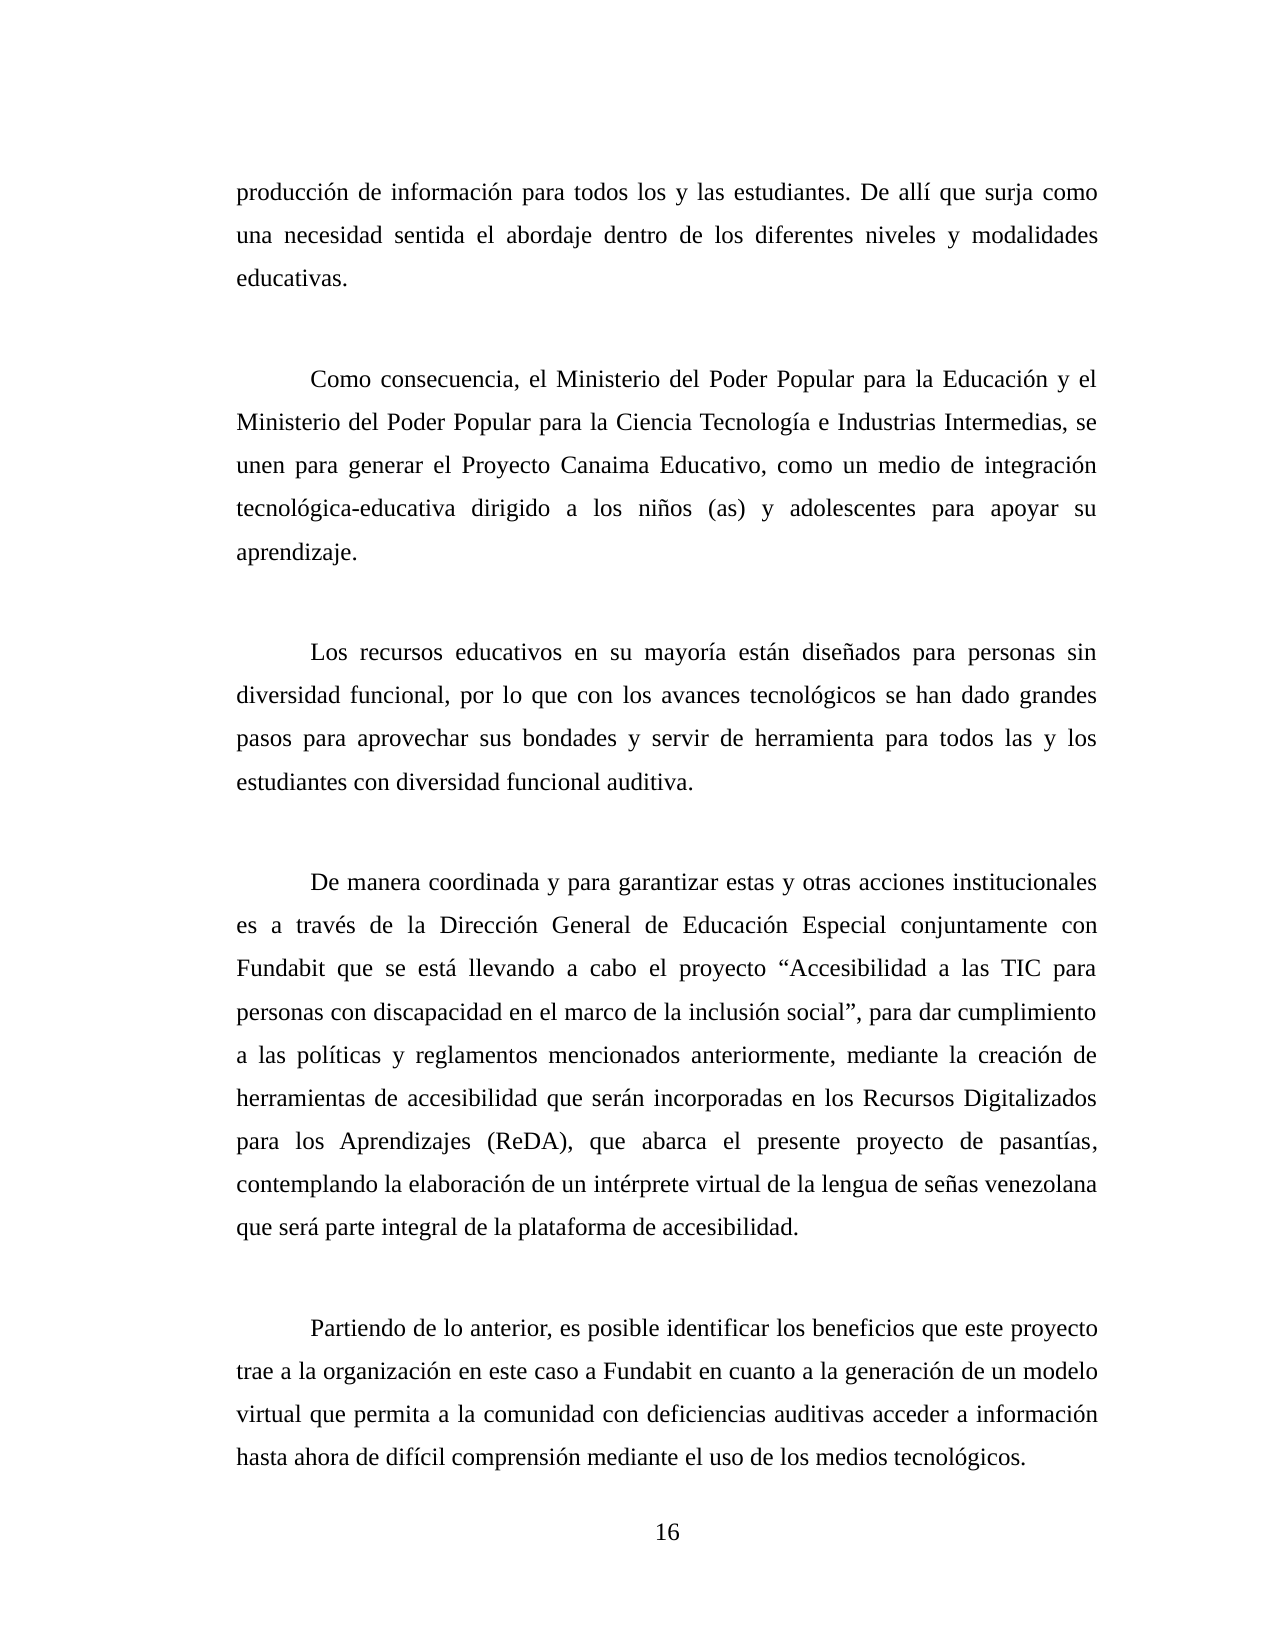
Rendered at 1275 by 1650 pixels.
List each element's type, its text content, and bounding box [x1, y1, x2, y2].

text Partiendo de lo anterior, es posible identificar los beneficios que este proyecto trae a la organización en este caso a Fundabit en cuanto a la generación de un modelo virtual que permita a la comunidad con deficiencias auditivas acceder a información hasta ahora de difícil comprensión mediante el uso de los medios tecnológicos. [236, 1313, 1098, 1471]
text De manera coordinada y para garantizar estas y otras acciones institucionales es a través de la Dirección General de Educación Especial conjuntamente con Fundabit que se está llevando a cabo el proyecto “Accesibilidad a las TIC para personas con discapacidad en el marco de la inclusión social”, para dar cumplimiento a las políticas y reglamentos mencionados anteriormente, mediante la creación de herramientas de accesibilidad que serán incorporadas en los Recursos Digitalizados para los Aprendizajes (ReDA), que abarca el presente proyecto de pasantías, contemplando la elaboración de un intérprete virtual de la lengua de señas venezolana que será parte integral de la plataforma de accesibilidad. [236, 867, 1098, 1241]
text producción de información para todos los y las estudiantes. De allí que surja como una necesidad sentida el abordaje dentro de los diferentes niveles y modalidades educativas. [236, 177, 1098, 292]
text Como consecuencia, el Ministerio del Poder Popular para la Educación y el Ministerio del Poder Popular para la Ciencia Tecnología e Industrias Intermedias, se unen para generar el Proyecto Canaima Educativo, como un medio de integración tecnológica-educativa dirigido a los niños (as) y adolescentes para apoyar su aprendizaje. [236, 364, 1098, 565]
text Los recursos educativos en su mayoría están diseñados para personas sin diversidad funcional, por lo que con los avances tecnológicos se han dado grandes pasos para aprovechar sus bondades y servir de herramienta para todos las y los estudiantes con diversidad funcional auditiva. [236, 637, 1098, 795]
